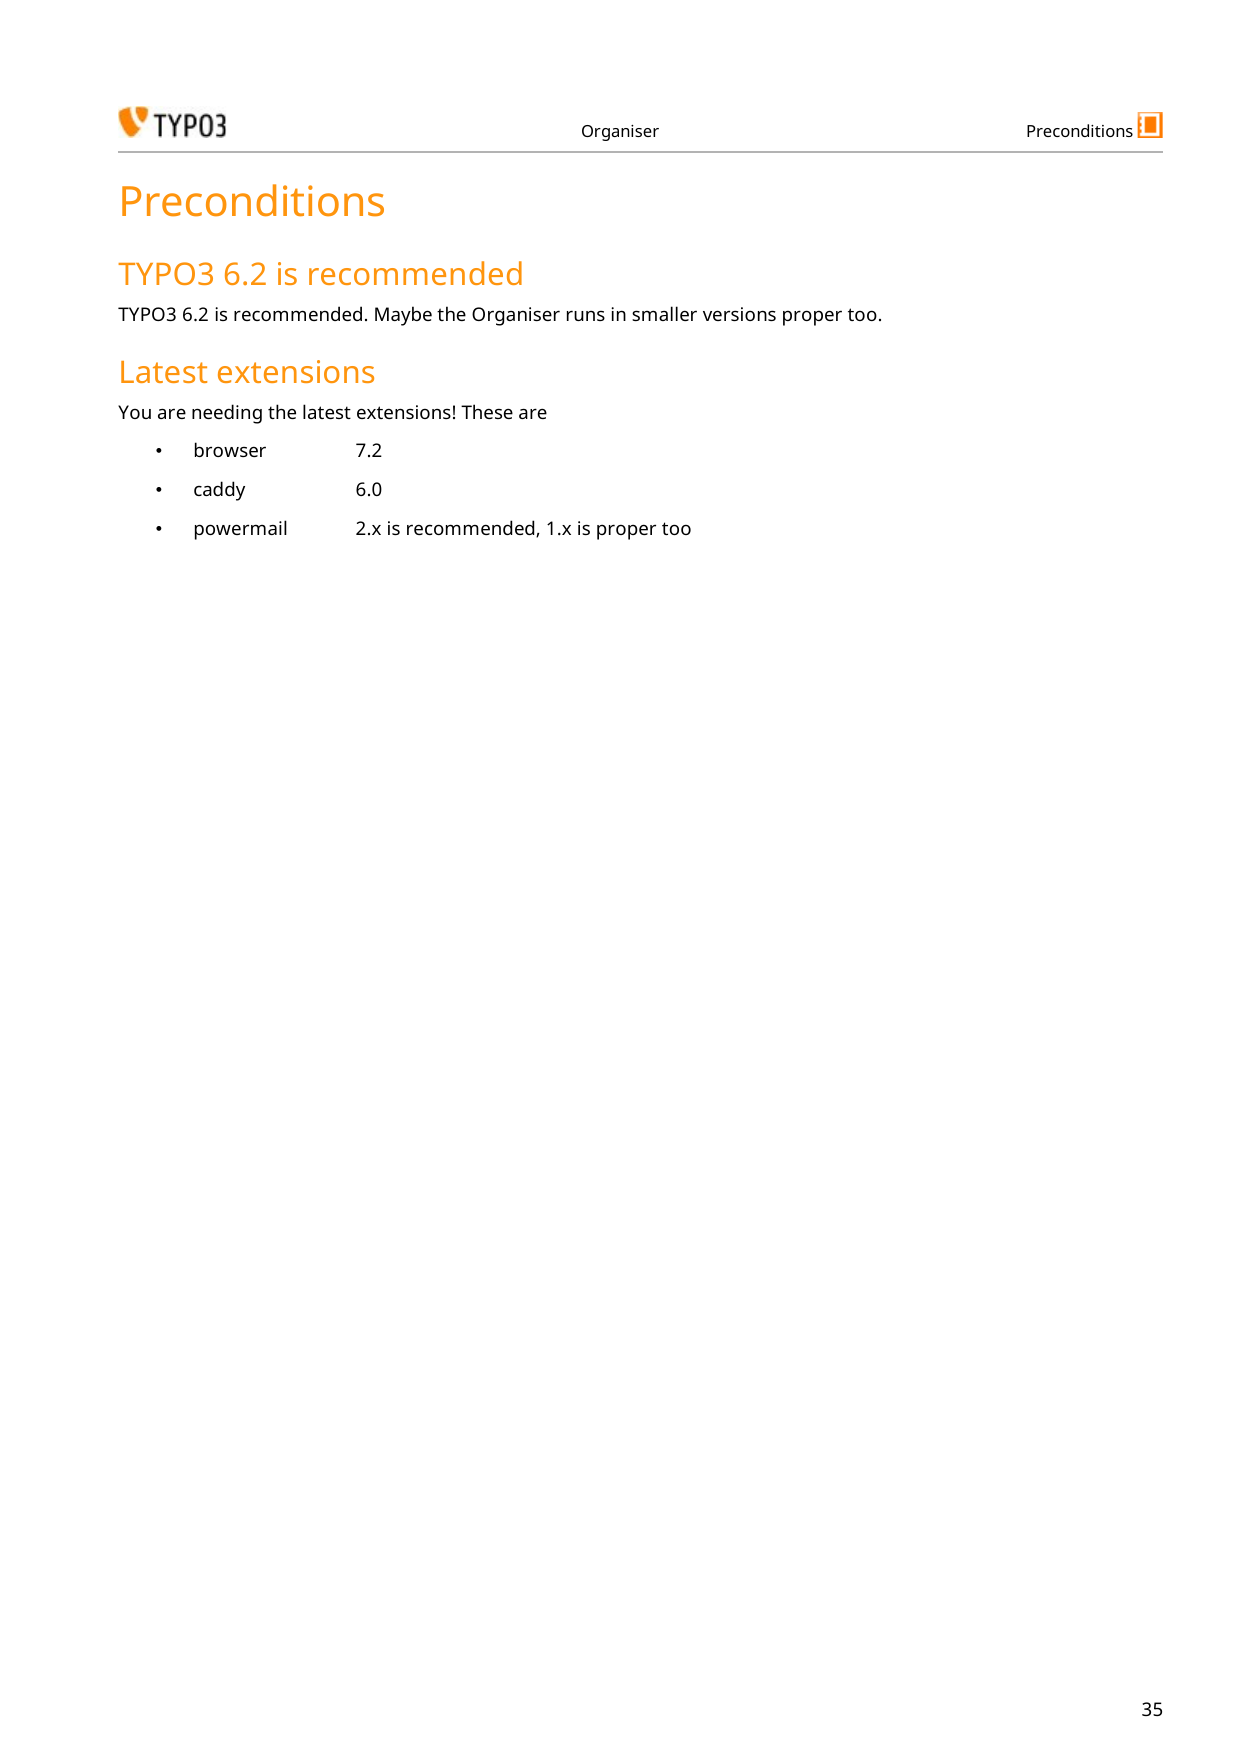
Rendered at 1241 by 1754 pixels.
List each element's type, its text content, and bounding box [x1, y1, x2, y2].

picture [118, 106, 227, 138]
list powermail 2.x is recommended, 1.x is proper too [156, 514, 1163, 541]
text TYPO3 6.2 is recommended. Maybe the Organiser runs in smaller versions proper too. [118, 301, 1163, 327]
subtitle Latest extensions [118, 350, 1163, 393]
text You are needing the latest extensions! These are [118, 399, 1163, 425]
list browser 7.2 [156, 437, 1163, 463]
picture [1137, 112, 1163, 138]
subtitle Preconditions [118, 172, 1163, 229]
list caddy 6.0 [156, 476, 1163, 502]
subtitle TYPO3 6.2 is recommended [118, 252, 1163, 295]
